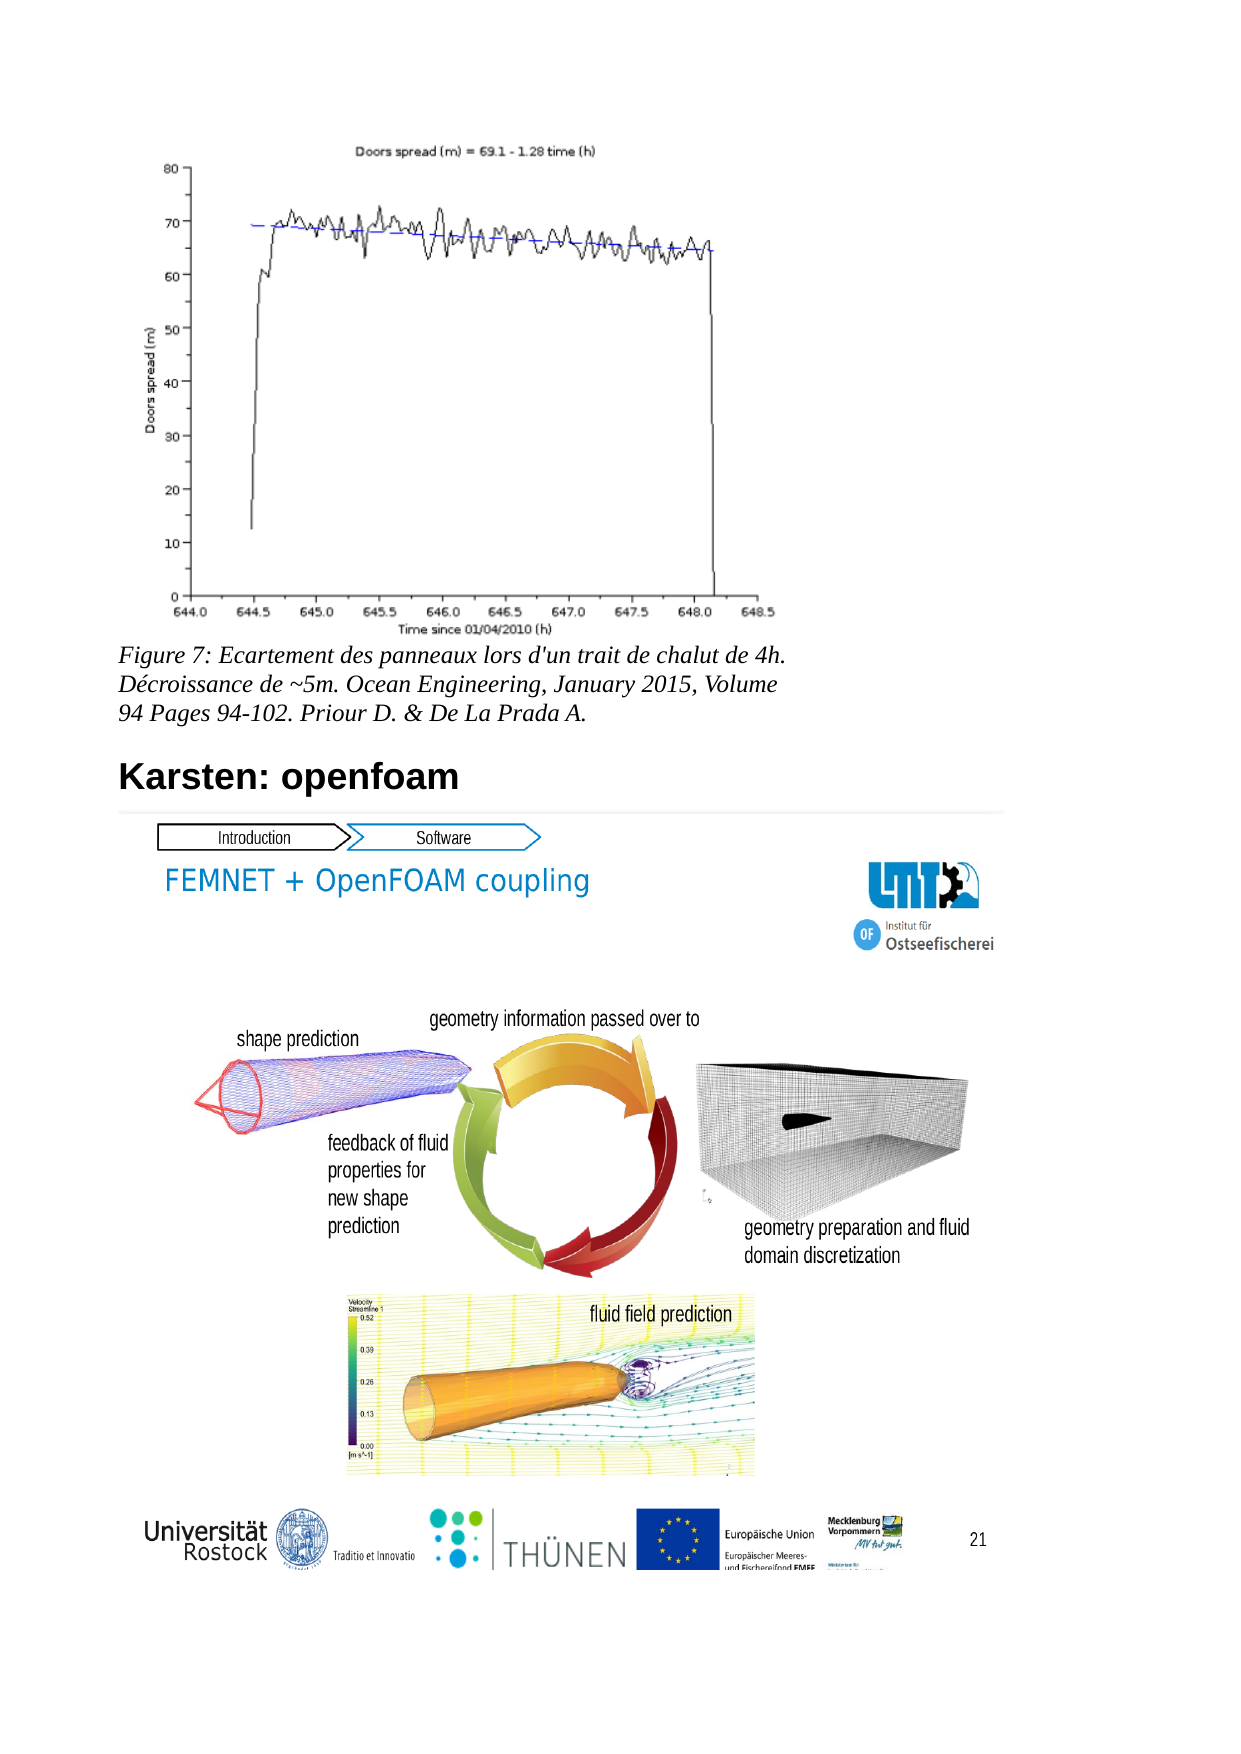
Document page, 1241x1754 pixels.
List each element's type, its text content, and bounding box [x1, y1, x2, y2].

picture [118, 810, 1004, 1570]
text Figure 7: Ecartement des panneaux lors d'un trait de chalut de 4h. Décroissance de ~5m. Ocean Engineering, January 2015, Volume 94 Pages 94-102. Priour D. & De La Prada A. [118, 641, 788, 727]
picture [118, 130, 789, 641]
subtitle Karsten: openfoam [118, 754, 1122, 798]
